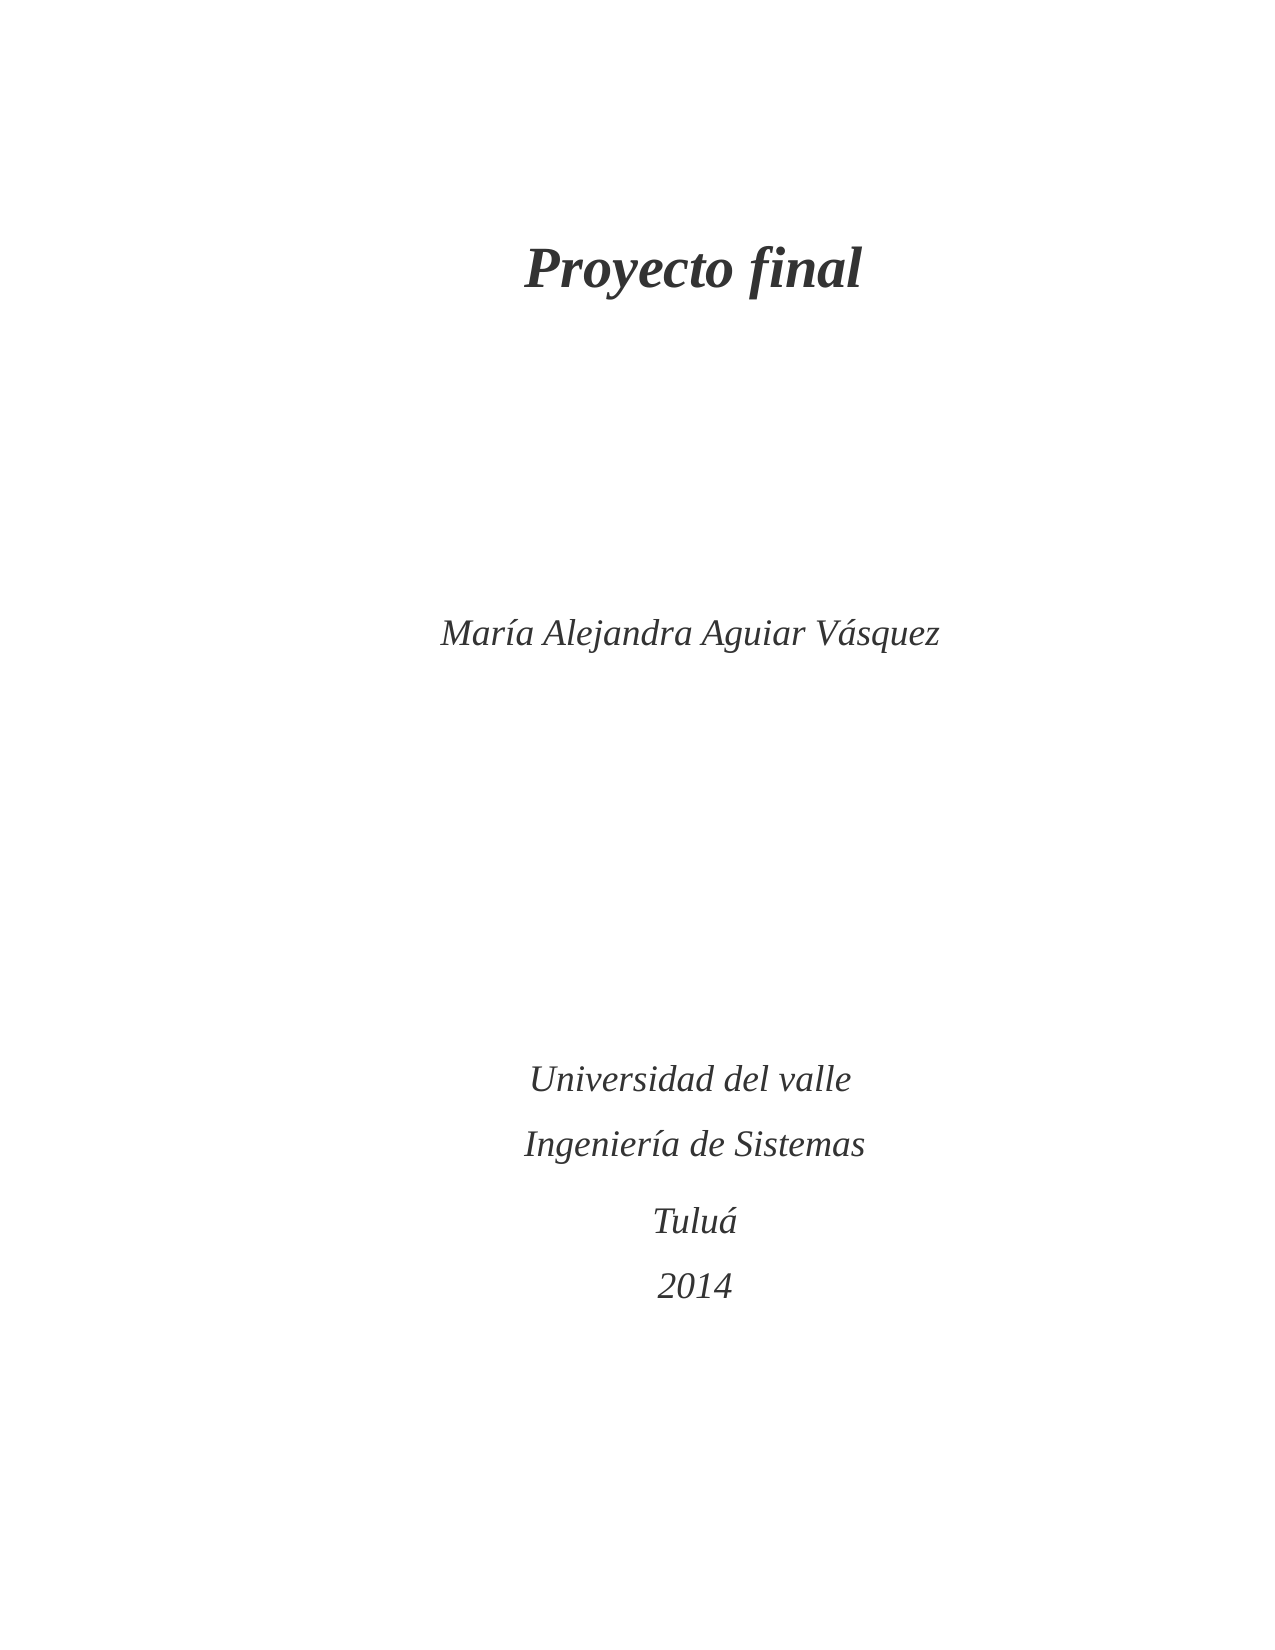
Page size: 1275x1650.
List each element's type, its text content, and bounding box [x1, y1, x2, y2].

text María Alejandra Aguiar Vásquez [236, 611, 1157, 654]
text Universidad del valle Ingeniería de Sistemas [236, 1057, 1157, 1165]
title Proyecto final [236, 233, 1157, 300]
text Tuluá 2014 [236, 1199, 1157, 1307]
